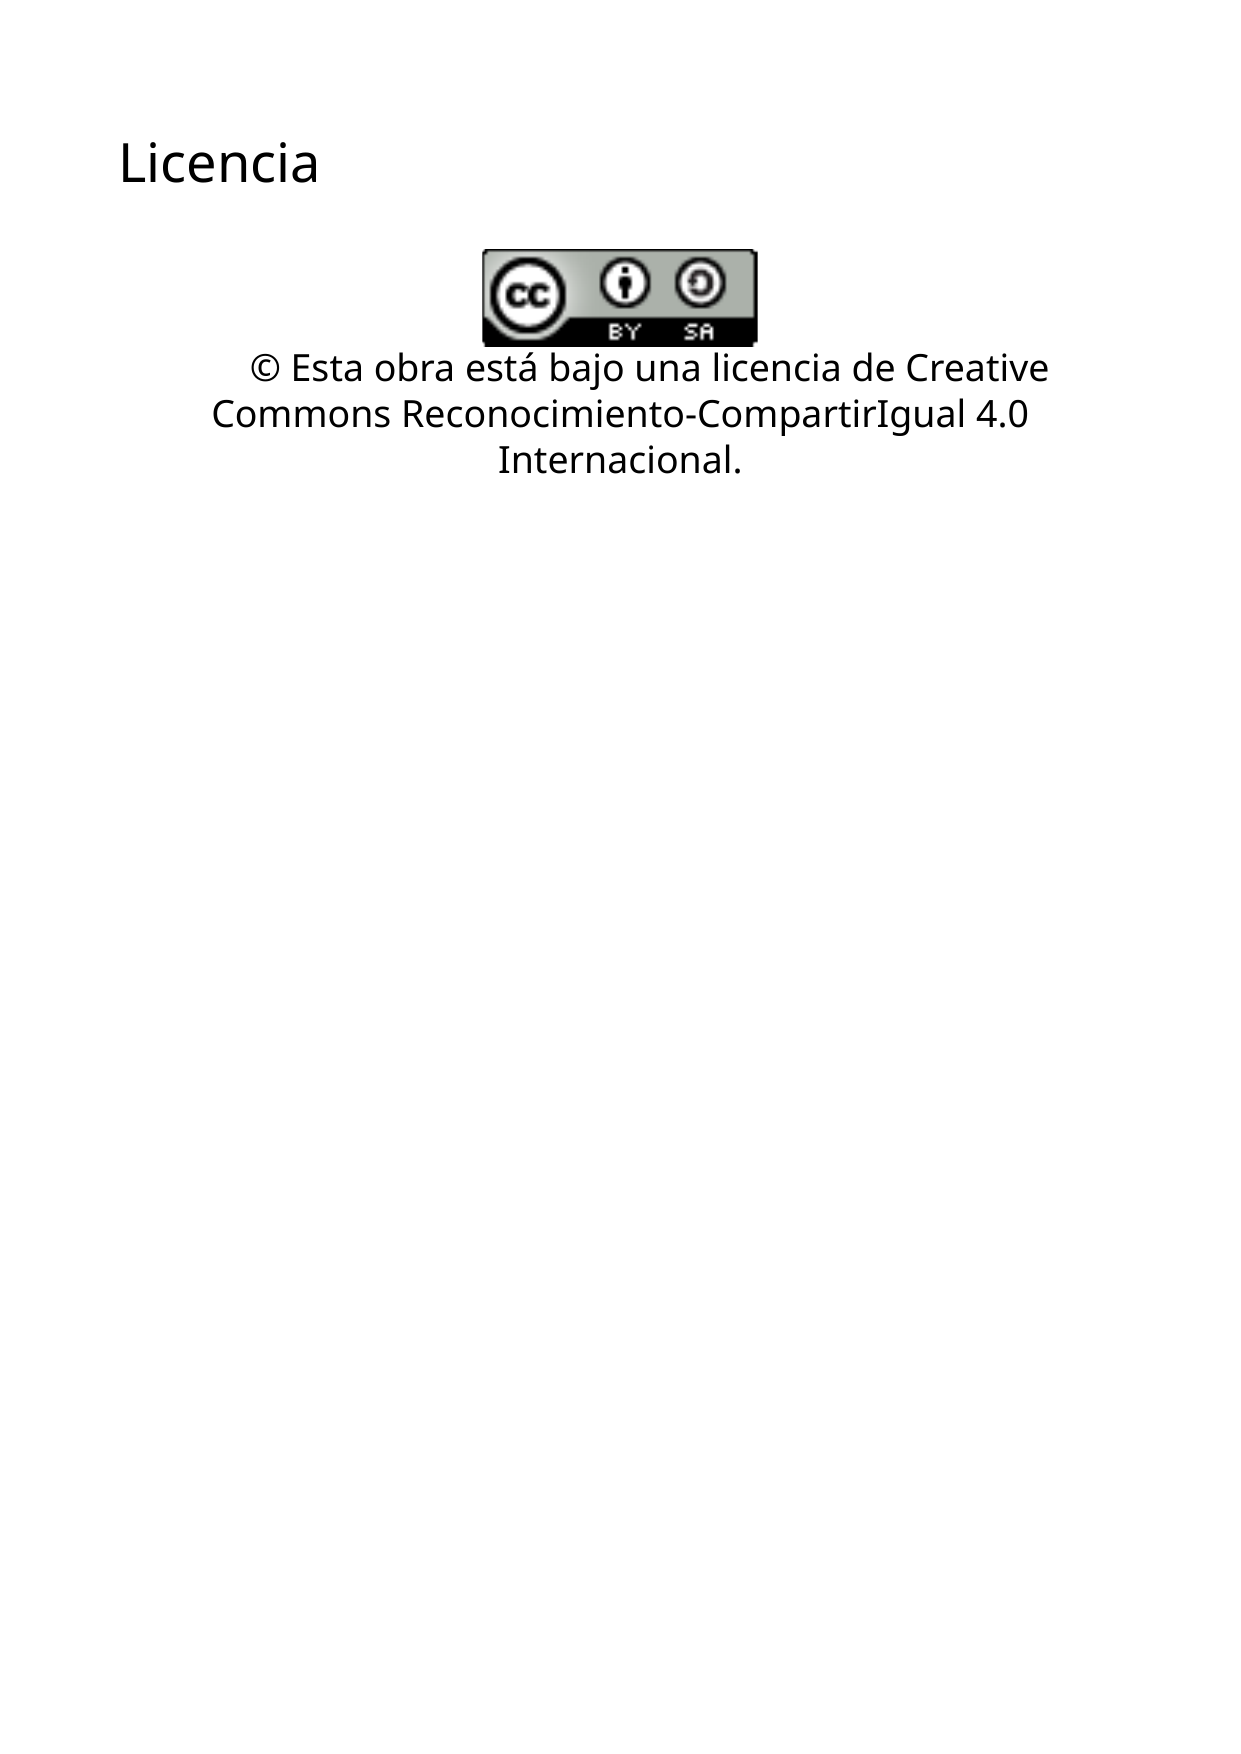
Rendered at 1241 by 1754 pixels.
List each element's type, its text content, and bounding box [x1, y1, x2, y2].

text © Esta obra está bajo una licencia de Creative Commons Reconocimiento-CompartirIgual 4.0 Internacional. [118, 249, 1122, 484]
picture [482, 249, 758, 347]
text Licencia [118, 124, 1122, 198]
